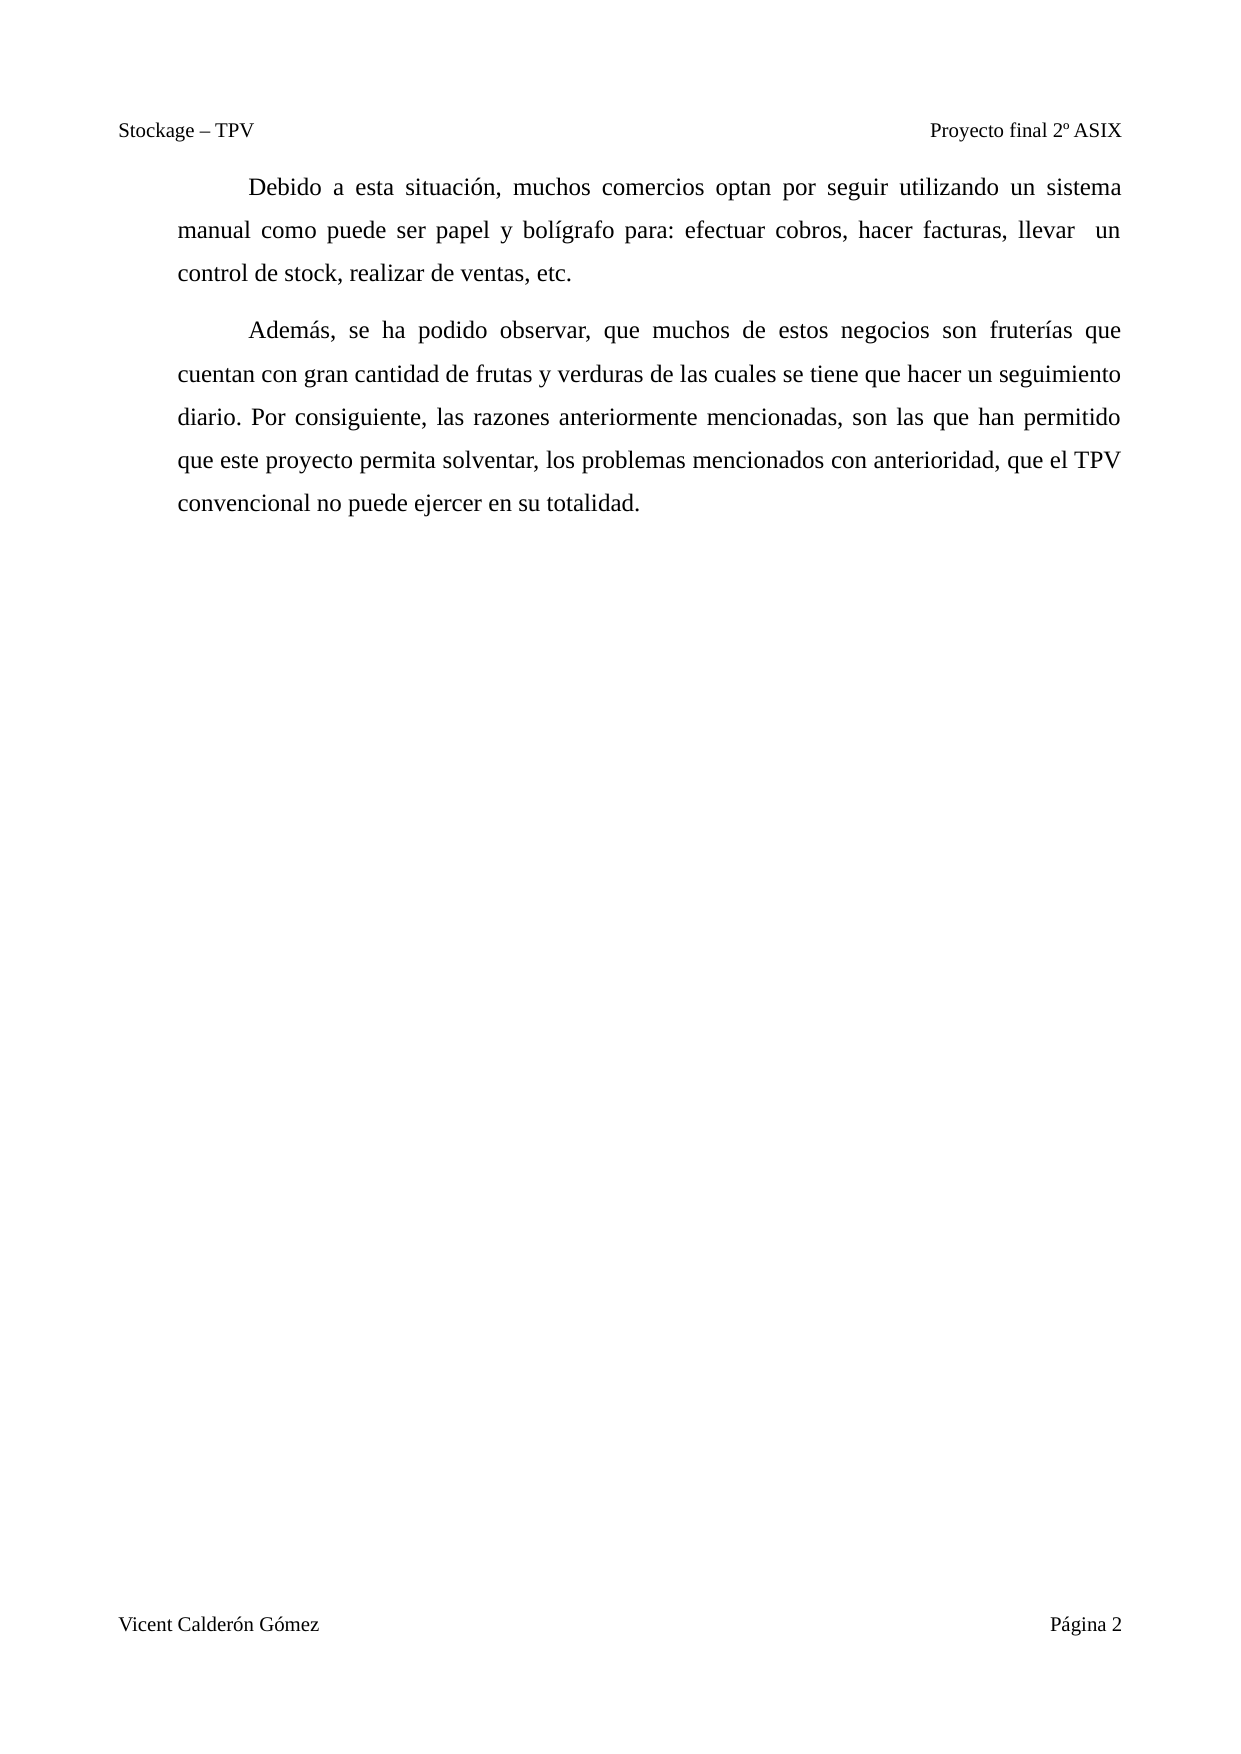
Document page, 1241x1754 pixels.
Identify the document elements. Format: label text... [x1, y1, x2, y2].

text Debido a esta situación, muchos comercios optan por seguir utilizando un sistema manual como puede ser papel y bolígrafo para: efectuar cobros, hacer facturas, llevar un control de stock, realizar de ventas, etc. [177, 172, 1122, 287]
text Además, se ha podido observar, que muchos de estos negocios son fruterías que cuentan con gran cantidad de frutas y verduras de las cuales se tiene que hacer un seguimiento diario. Por consiguiente, las razones anteriormente mencionadas, son las que han permitido que este proyecto permita solventar, los problemas mencionados con anterioridad, que el TPV convencional no puede ejercer en su totalidad. [177, 316, 1122, 517]
